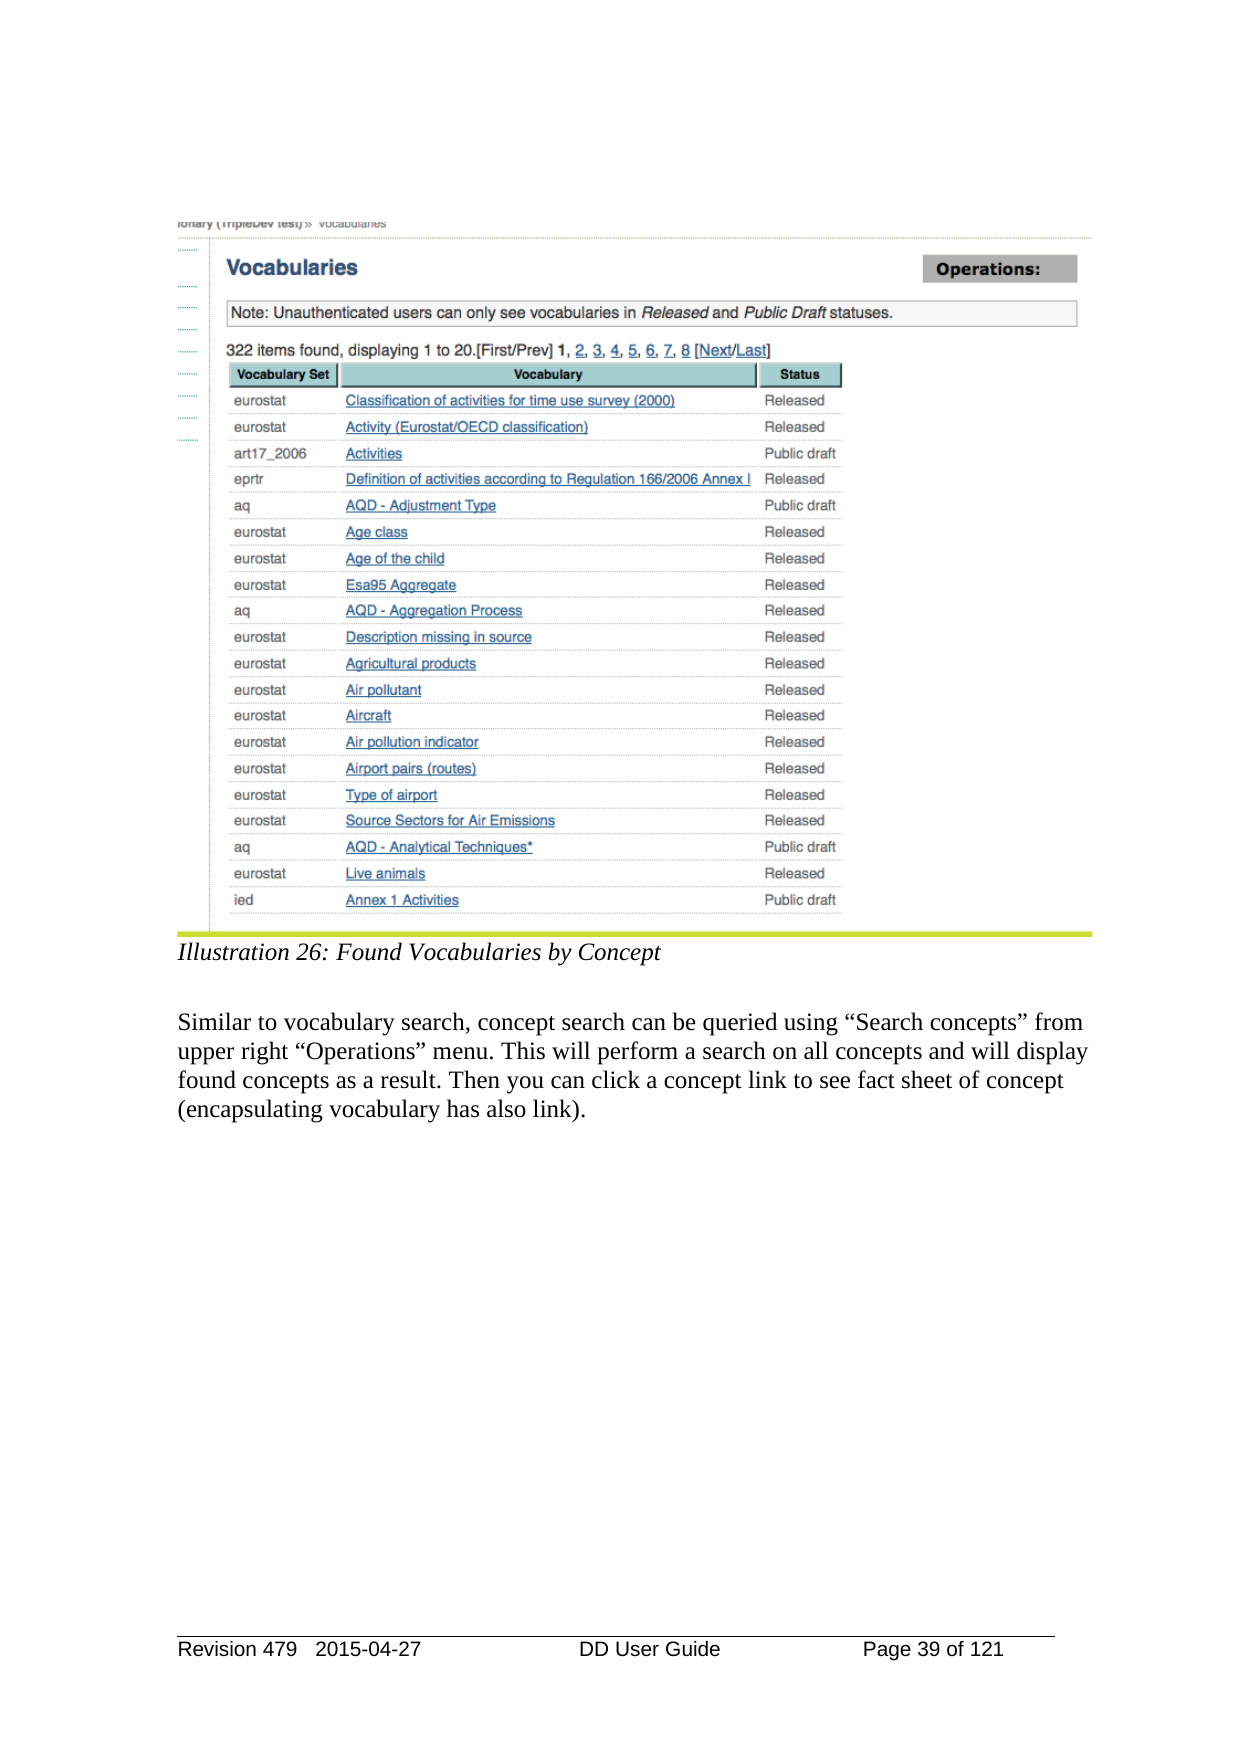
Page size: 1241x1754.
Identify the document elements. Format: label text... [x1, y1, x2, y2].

text Illustration 26: Found Vocabularies by Concept [177, 937, 1092, 966]
picture [177, 222, 1093, 937]
text Similar to vocabulary search, concept search can be queried using “Search concepts” from upper right “Operations” menu. This will perform a search on all concepts and will display found concepts as a result. Then you can click a concept link to see fact sheet of concept (encapsulating vocabulary has also link). [177, 1007, 1092, 1123]
